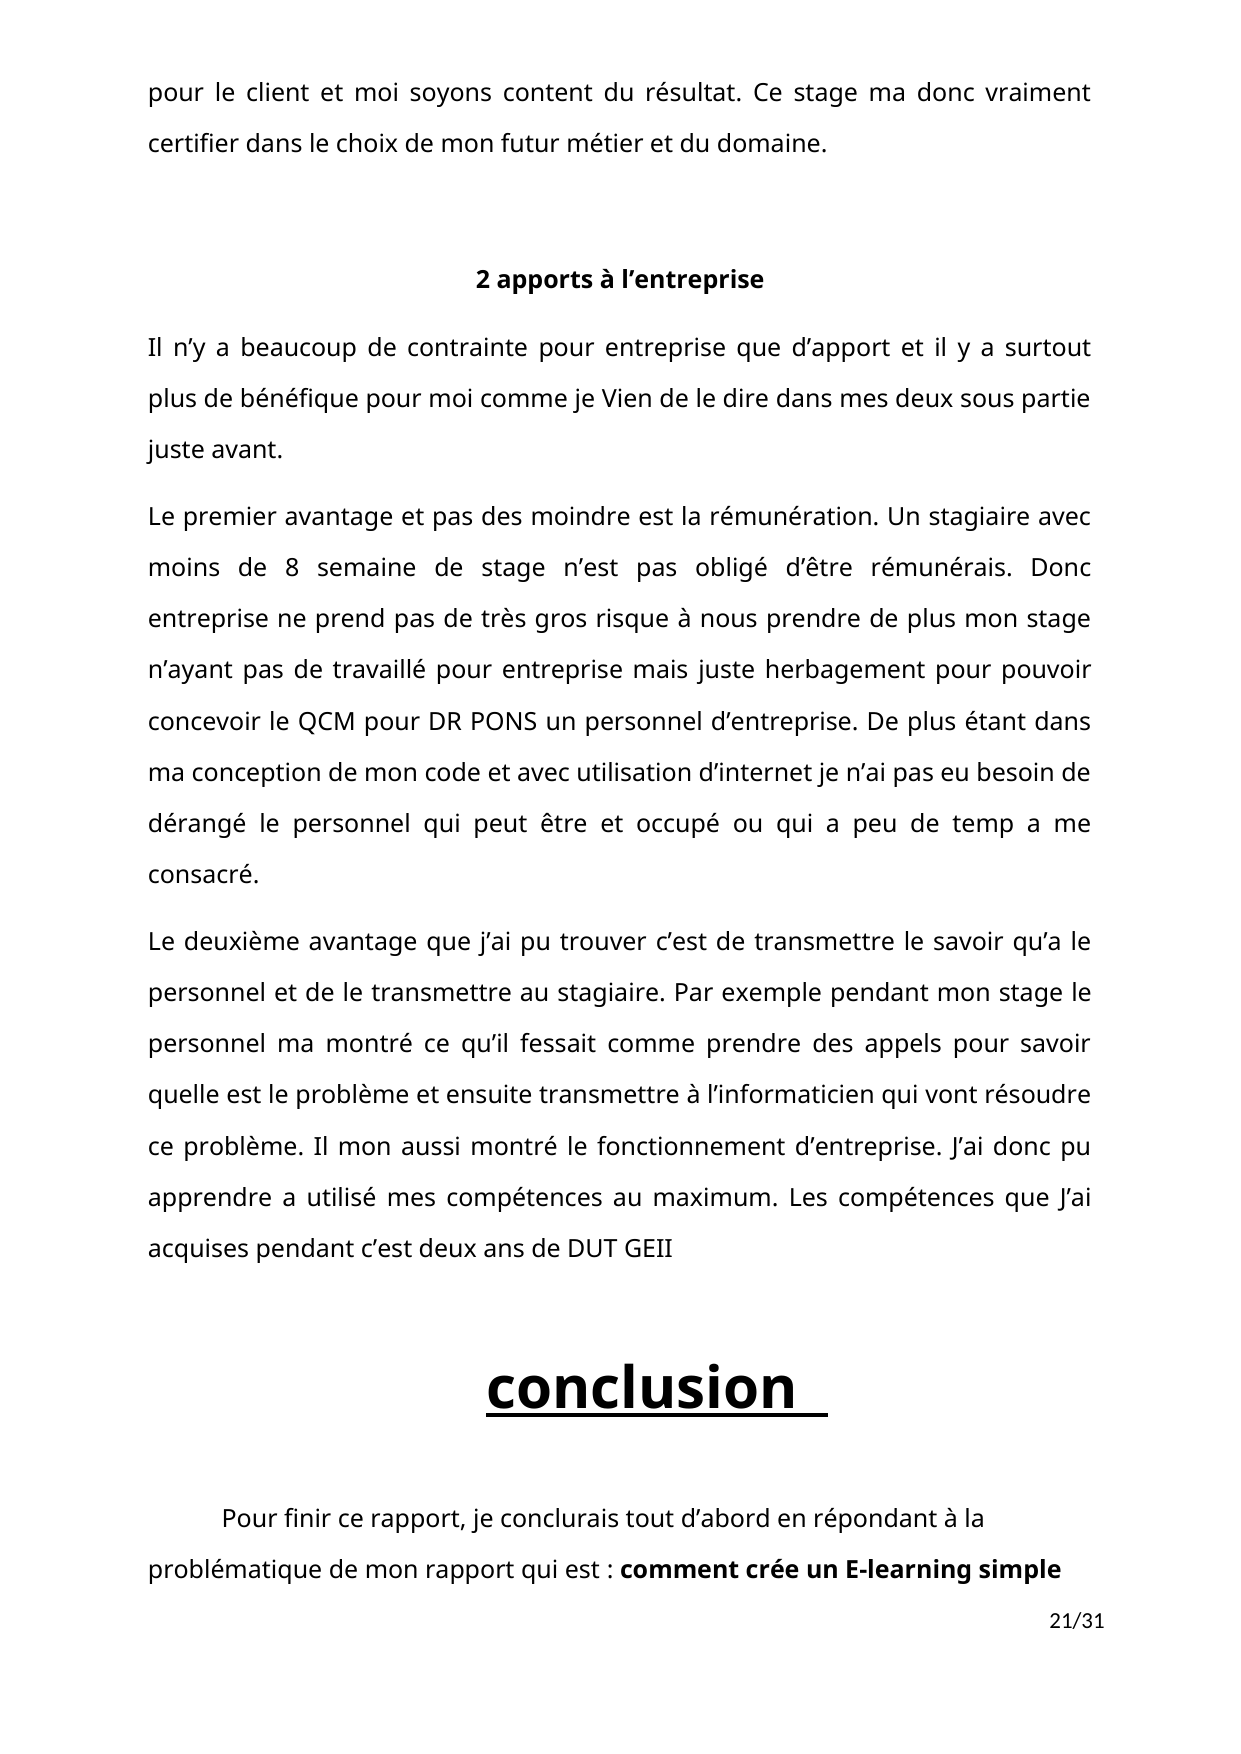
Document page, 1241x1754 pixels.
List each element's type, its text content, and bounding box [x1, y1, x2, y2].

text Le deuxième avantage que j’ai pu trouver c’est de transmettre le savoir qu’a le personnel et de le transmettre au stagiaire. Par exemple pendant mon stage le personnel ma montré ce qu’il fessait comme prendre des appels pour savoir quelle est le problème et ensuite transmettre à l’informaticien qui vont résoudre ce problème. Il mon aussi montré le fonctionnement d’entreprise. J’ai donc pu apprendre a utilisé mes compétences au maximum. Les compétences que J’ai acquises pendant c’est deux ans de DUT GEII [148, 924, 1093, 1264]
text 2 apports à l’entreprise [148, 261, 1093, 296]
text Le premier avantage et pas des moindre est la rémunération. Un stagiaire avec moins de 8 semaine de stage n’est pas obligé d’être rémunérais. Donc entreprise ne prend pas de très gros risque à nous prendre de plus mon stage n’ayant pas de travaillé pour entreprise mais juste herbagement pour pouvoir concevoir le QCM pour DR PONS un personnel d’entreprise. De plus étant dans ma conception de mon code et avec utilisation d’internet je n’ai pas eu besoin de dérangé le personnel qui peut être et occupé ou qui a peu de temp a me consacré. [148, 499, 1093, 890]
text conclusion [148, 1346, 1093, 1425]
text Il n’y a beaucoup de contrainte pour entreprise que d’apport et il y a surtout plus de bénéfique pour moi comme je Vien de le dire dans mes deux sous partie juste avant. [148, 329, 1093, 465]
text Pour finir ce rapport, je conclurais tout d’abord en répondant à la problématique de mon rapport qui est : comment crée un E-learning simple [148, 1501, 1093, 1586]
text pour le client et moi soyons content du résultat. Ce stage ma donc vraiment certifier dans le choix de mon futur métier et du domaine. [148, 75, 1093, 160]
